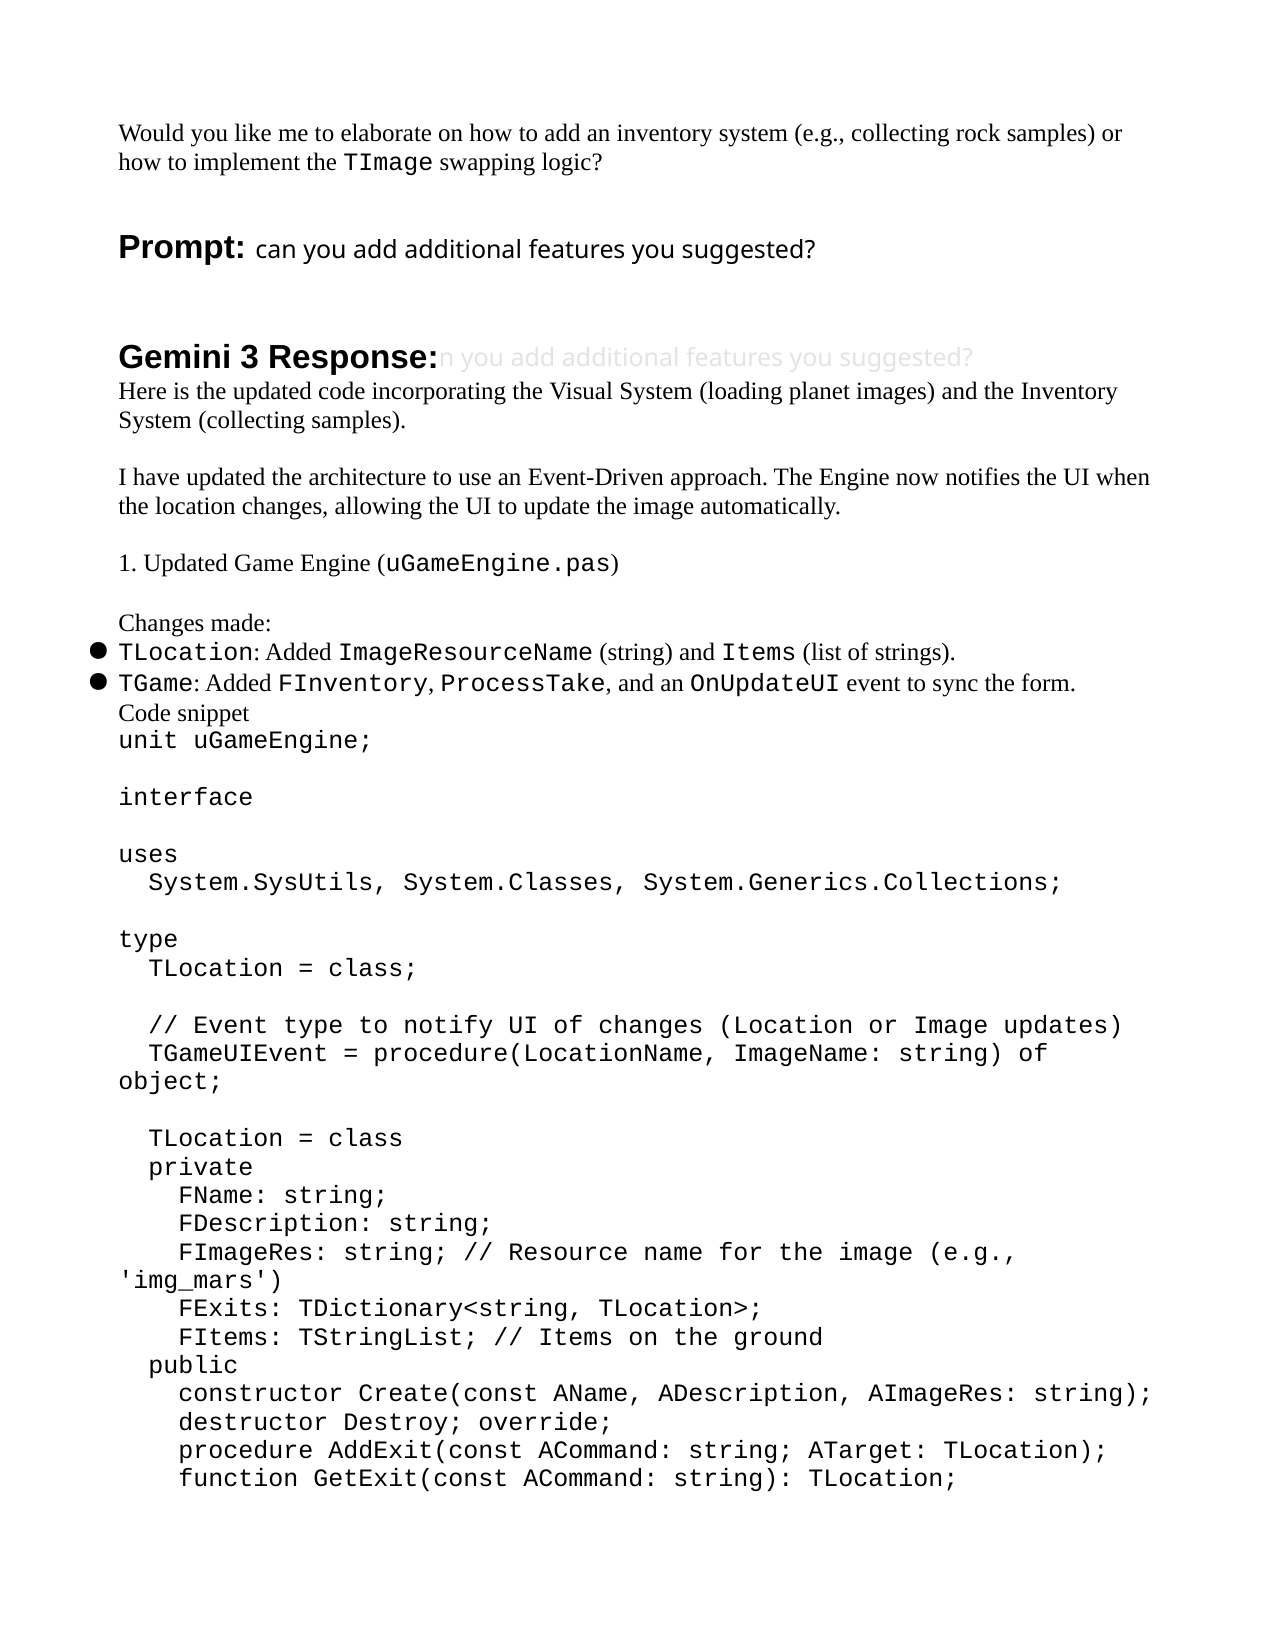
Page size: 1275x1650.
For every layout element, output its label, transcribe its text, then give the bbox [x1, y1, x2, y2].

text FExits: TDictionary<string, TLocation>; [118, 1296, 1157, 1324]
text constructor Create(const AName, ADescription, AImageRes: string); [118, 1381, 1157, 1409]
text Code snippet [118, 698, 1157, 727]
text unit uGameEngine; [118, 727, 1157, 756]
text FDescription: string; [118, 1211, 1157, 1239]
text I have updated the architecture to use an Event-Driven approach. The Engine now notifies the UI when the location changes, allowing the UI to update the image automatically. [118, 462, 1157, 520]
text FName: string; [118, 1183, 1157, 1211]
text Changes made: [118, 608, 1157, 637]
text uses [118, 841, 1157, 870]
text destructor Destroy; override; [118, 1409, 1157, 1438]
subtitle Gemini 3 Response: [118, 337, 439, 376]
text TLocation = class [118, 1126, 1157, 1154]
text n you add additional features you suggested? [118, 332, 1157, 376]
text TGameUIEvent = procedure(LocationName, ImageName: string) of object; [118, 1041, 1157, 1097]
list TLocation: Added ImageResourceName (string) and Items (list of strings). [118, 637, 1157, 668]
text Would you like me to elaborate on how to add an inventory system (e.g., collecting rock samples) or how to implement the TImage swapping logic? [118, 118, 1157, 178]
text // Event type to notify UI of changes (Location or Image updates) [118, 1012, 1157, 1041]
text public [118, 1353, 1157, 1381]
text Here is the updated code incorporating the Visual System (loading planet images) and the Inventory System (collecting samples). [118, 376, 1157, 433]
list TGame: Added FInventory, ProcessTake, and an OnUpdateUI event to sync the form. [118, 668, 1157, 698]
text type [118, 927, 1157, 955]
text function GetExit(const ACommand: string): TLocation; [118, 1466, 1157, 1494]
text 1. Updated Game Engine (uGameEngine.pas) [118, 548, 1157, 579]
text private [118, 1154, 1157, 1183]
text System.SysUtils, System.Classes, System.Generics.Collections; [118, 870, 1157, 898]
text procedure AddExit(const ACommand: string; ATarget: TLocation); [118, 1438, 1157, 1466]
text interface [118, 784, 1157, 813]
subtitle Prompt: can you add additional features you suggested? [118, 227, 1157, 266]
text TLocation = class; [118, 955, 1157, 983]
text FImageRes: string; // Resource name for the image (e.g., 'img_mars') [118, 1239, 1157, 1296]
text FItems: TStringList; // Items on the ground [118, 1324, 1157, 1353]
